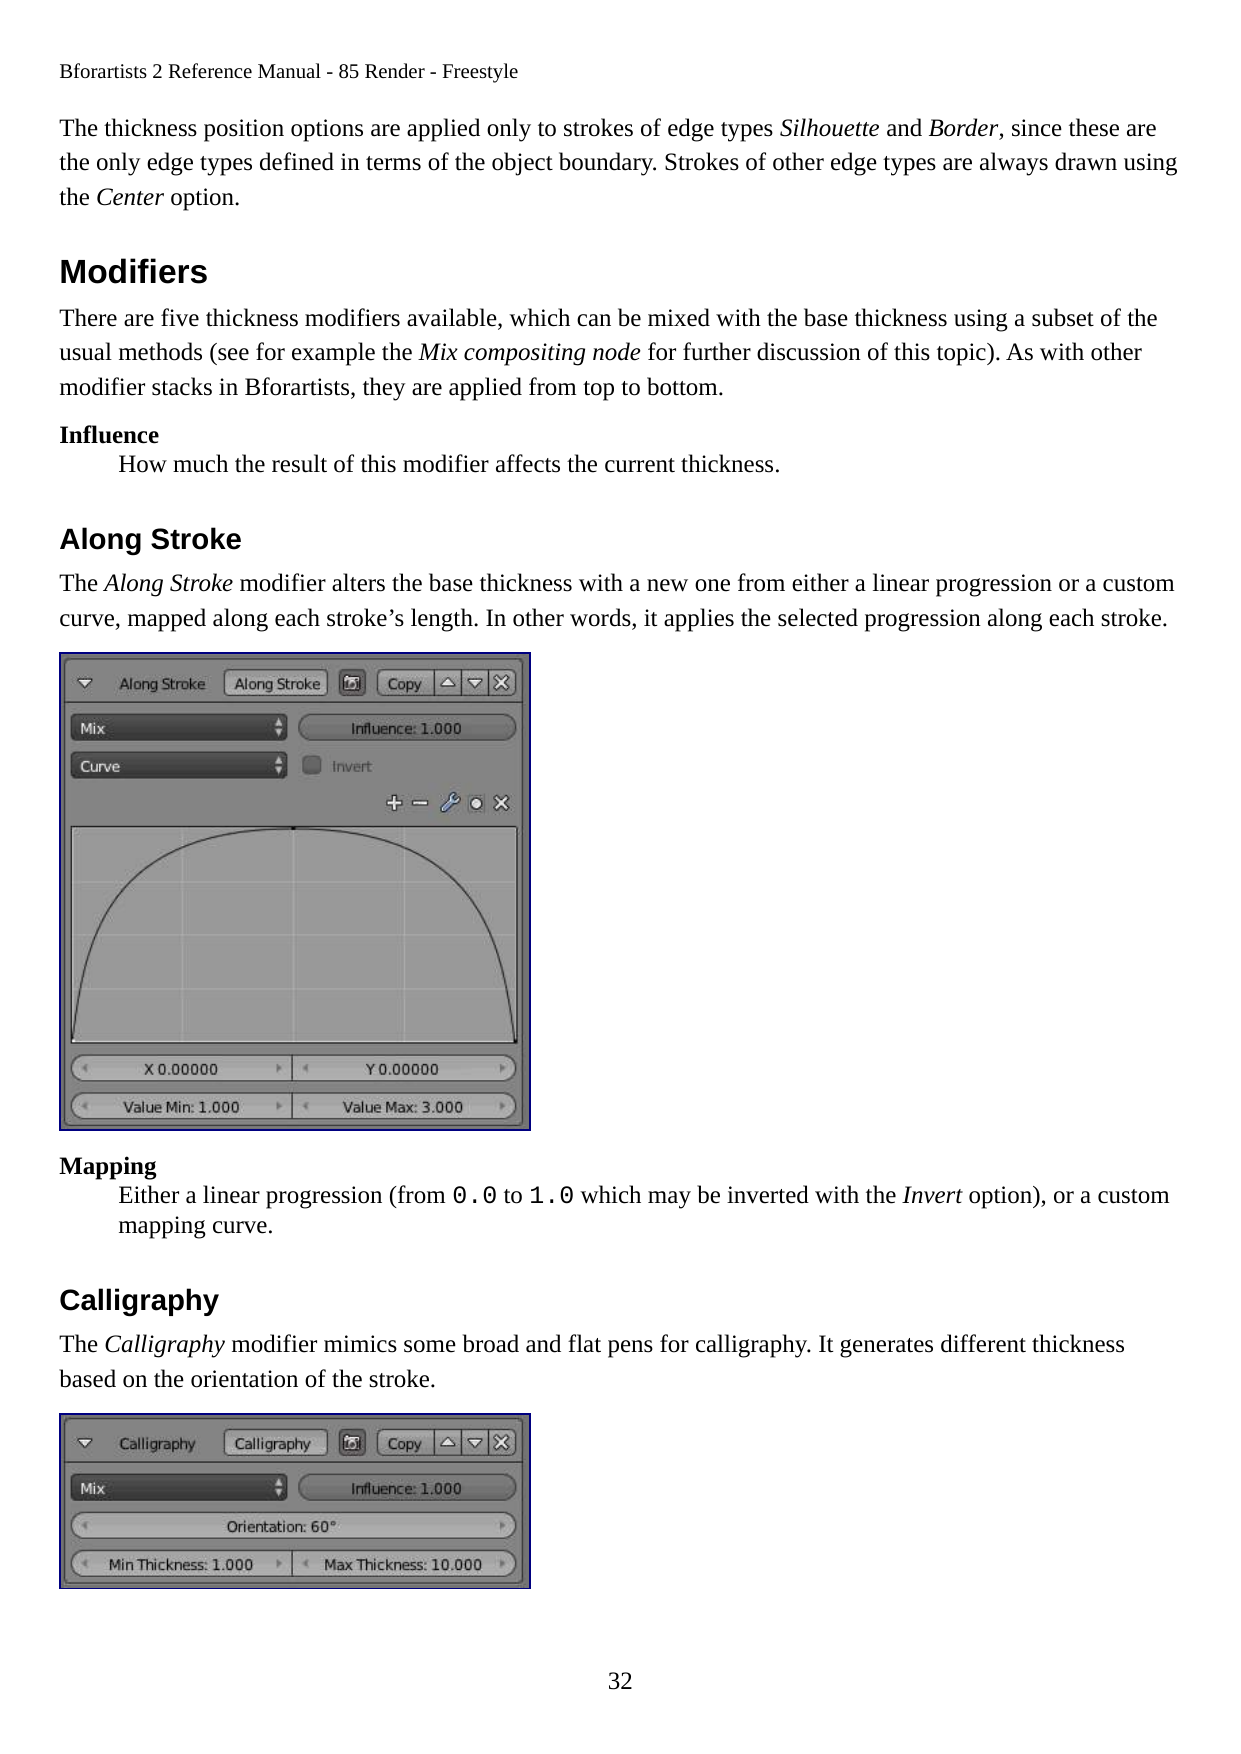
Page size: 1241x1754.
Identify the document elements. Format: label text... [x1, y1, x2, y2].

subtitle Influence [59, 421, 1181, 449]
subtitle Calligraphy [59, 1283, 1181, 1317]
picture [61, 1415, 529, 1588]
text The thickness position options are applied only to strokes of edge types Silhouette and Border, since these are the only edge types defined in terms of the object boundary. Strokes of other edge types are always drawn using the Center option. [59, 113, 1181, 210]
subtitle Modifiers [59, 251, 1181, 290]
subtitle Mapping [59, 1151, 1181, 1180]
list Either a linear progression (from 0.0 to 1.0 which may be inverted with the Invert option), or a custom mapping curve. [118, 1180, 1181, 1239]
text The Calligraphy modifier mimics some broad and flat pens for calligraphy. It generates different thickness based on the orientation of the stroke. [59, 1329, 1181, 1393]
list How much the result of this modifier affects the current thickness. [118, 449, 1181, 478]
text The Along Stroke modifier alters the base thickness with a new one from either a linear progression or a custom curve, mapped along each stroke’s length. In other words, it applies the selected progression along each stroke. [59, 568, 1181, 632]
subtitle Along Stroke [59, 522, 1181, 556]
text There are five thickness modifiers available, which can be mixed with the base thickness using a subset of the usual methods (see for example the Mix compositing node for further discussion of this topic). As with other modifier stacks in Bforartists, they are applied from top to bottom. [59, 303, 1181, 400]
picture [61, 654, 529, 1129]
